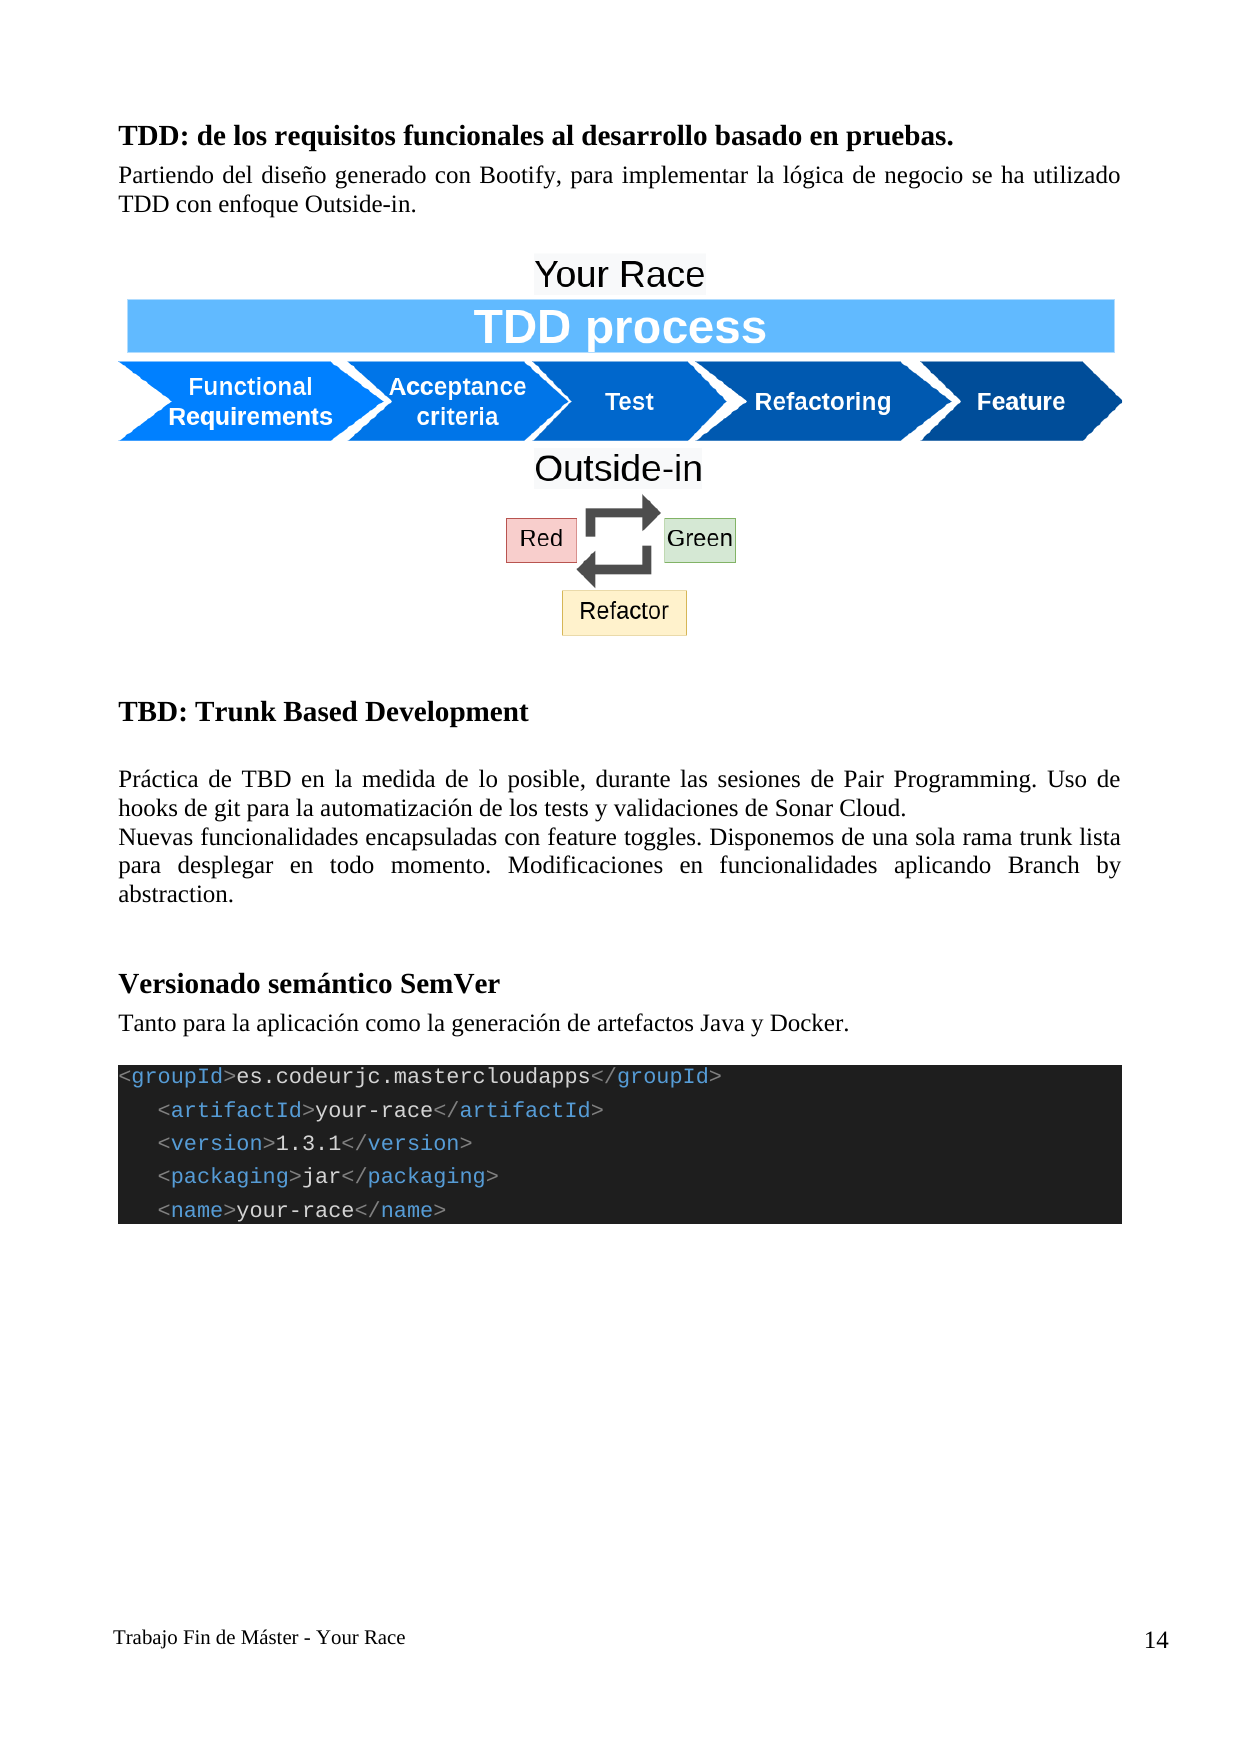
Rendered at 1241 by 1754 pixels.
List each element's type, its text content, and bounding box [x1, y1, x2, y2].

text <groupId>es.codeurjc.mastercloudapps</groupId> [118, 1065, 1122, 1090]
text <artifactId>your-race</artifactId> [118, 1099, 1122, 1124]
text <name>your-race</name> [118, 1199, 1122, 1224]
subtitle TDD: de los requisitos funcionales al desarrollo basado en pruebas. [118, 118, 1122, 152]
text <version>1.3.1</version> [118, 1132, 1122, 1157]
text Práctica de TBD en la medida de lo posible, durante las sesiones de Pair Programming. Uso de hooks de git para la automatización de los tests y validaciones de Sonar Cloud. [118, 764, 1122, 822]
subtitle TBD: Trunk Based Development [118, 694, 1122, 727]
text Partiendo del diseño generado con Bootify, para implementar la lógica de negocio se ha utilizado TDD con enfoque Outside-in. [118, 160, 1122, 217]
text Tanto para la aplicación como la generación de artefactos Java y Docker. [118, 1008, 1122, 1037]
subtitle Versionado semántico SemVer [118, 966, 1122, 999]
text Nuevas funcionalidades encapsuladas con feature toggles. Disponemos de una sola rama trunk lista para desplegar en todo momento. Modificaciones en funcionalidades aplicando Branch by abstraction. [118, 822, 1122, 908]
picture [118, 246, 1123, 636]
text <packaging>jar</packaging> [118, 1166, 1122, 1191]
